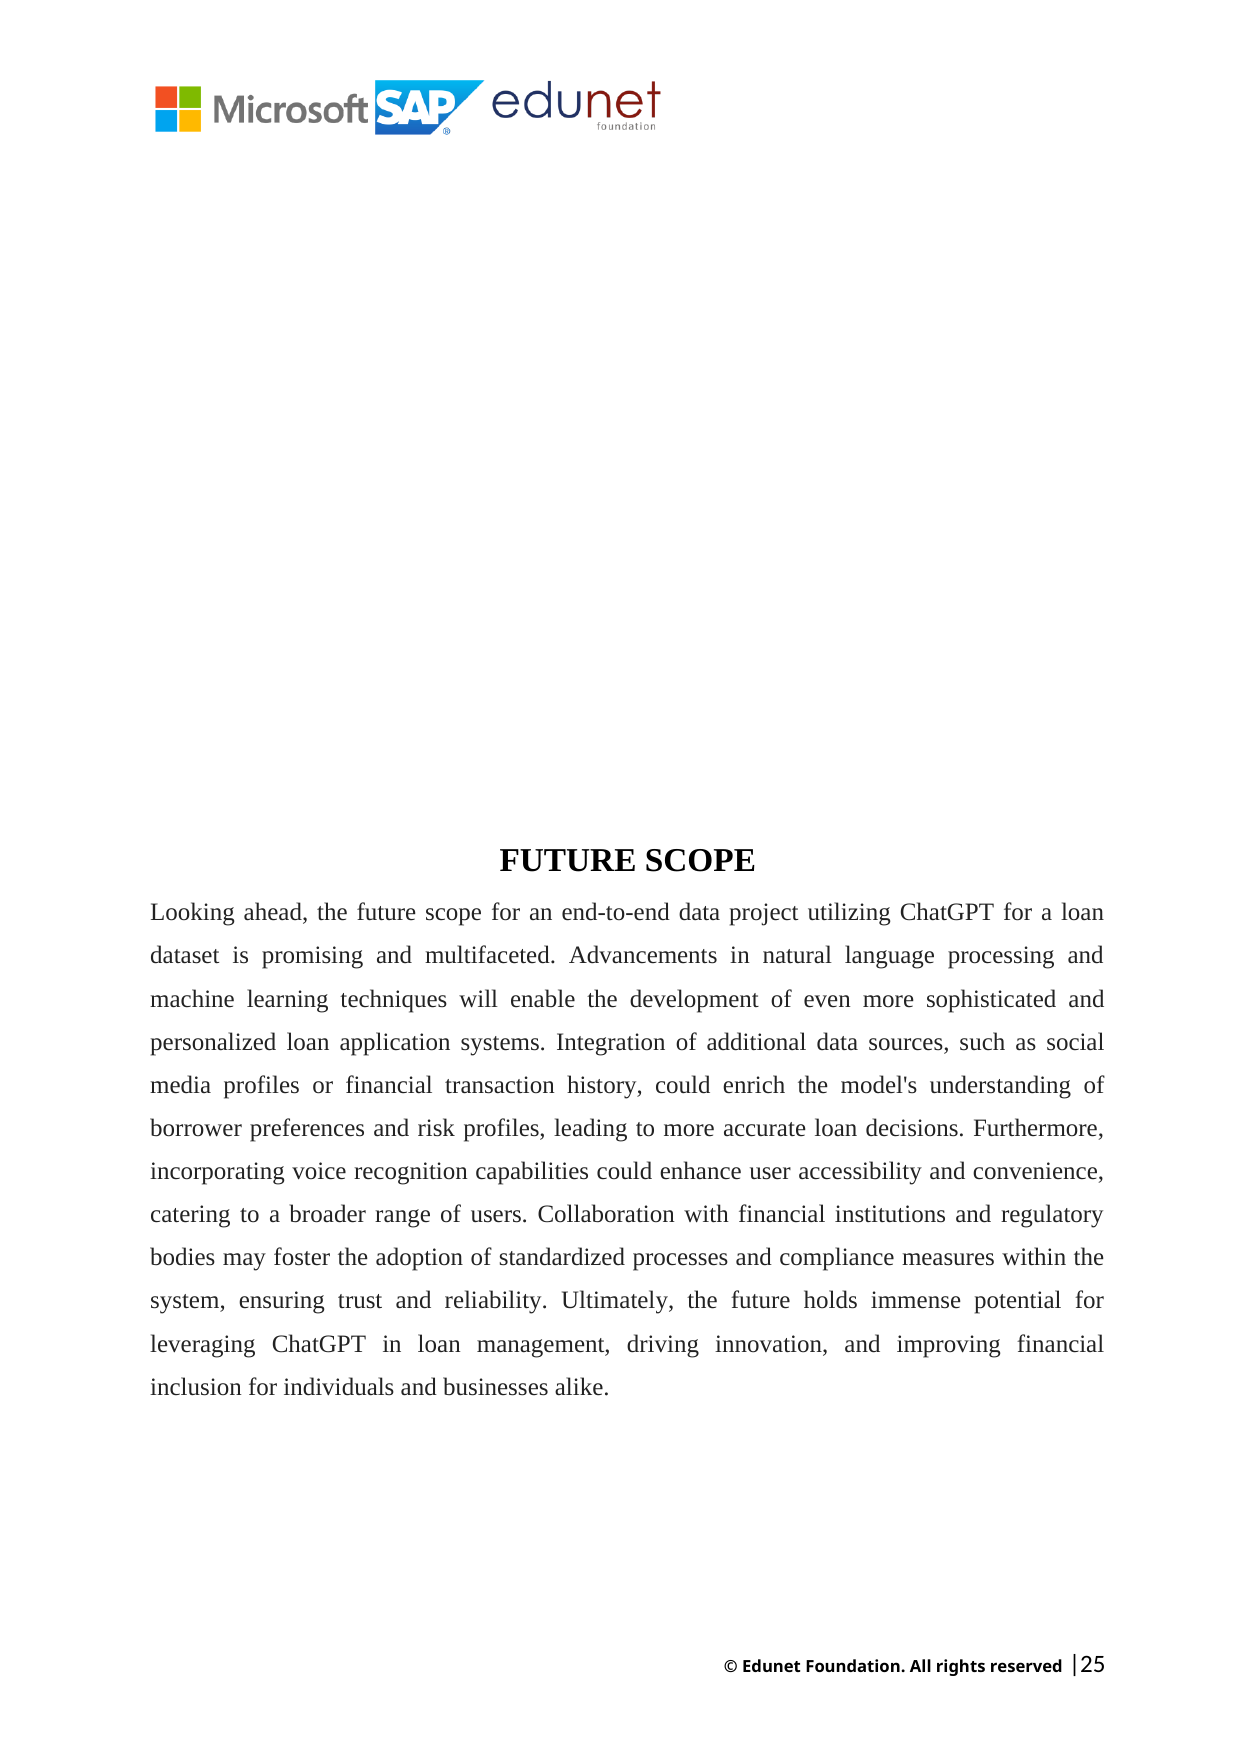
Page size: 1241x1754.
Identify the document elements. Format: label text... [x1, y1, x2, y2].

picture [150, 75, 668, 136]
text FUTURE SCOPE [150, 840, 1105, 878]
text Looking ahead, the future scope for an end-to-end data project utilizing ChatGPT for a loan dataset is promising and multifaceted. Advancements in natural language processing and machine learning techniques will enable the development of even more sophisticated and personalized loan application systems. Integration of additional data sources, such as social media profiles or financial transaction history, could enrich the model's understanding of borrower preferences and risk profiles, leading to more accurate loan decisions. Furthermore, incorporating voice recognition capabilities could enhance user accessibility and convenience, catering to a broader range of users. Collaboration with financial institutions and regulatory bodies may foster the adoption of standardized processes and compliance measures within the system, ensuring trust and reliability. Ultimately, the future holds immense potential for leveraging ChatGPT in loan management, driving innovation, and improving financial inclusion for individuals and businesses alike. [150, 897, 1105, 1401]
